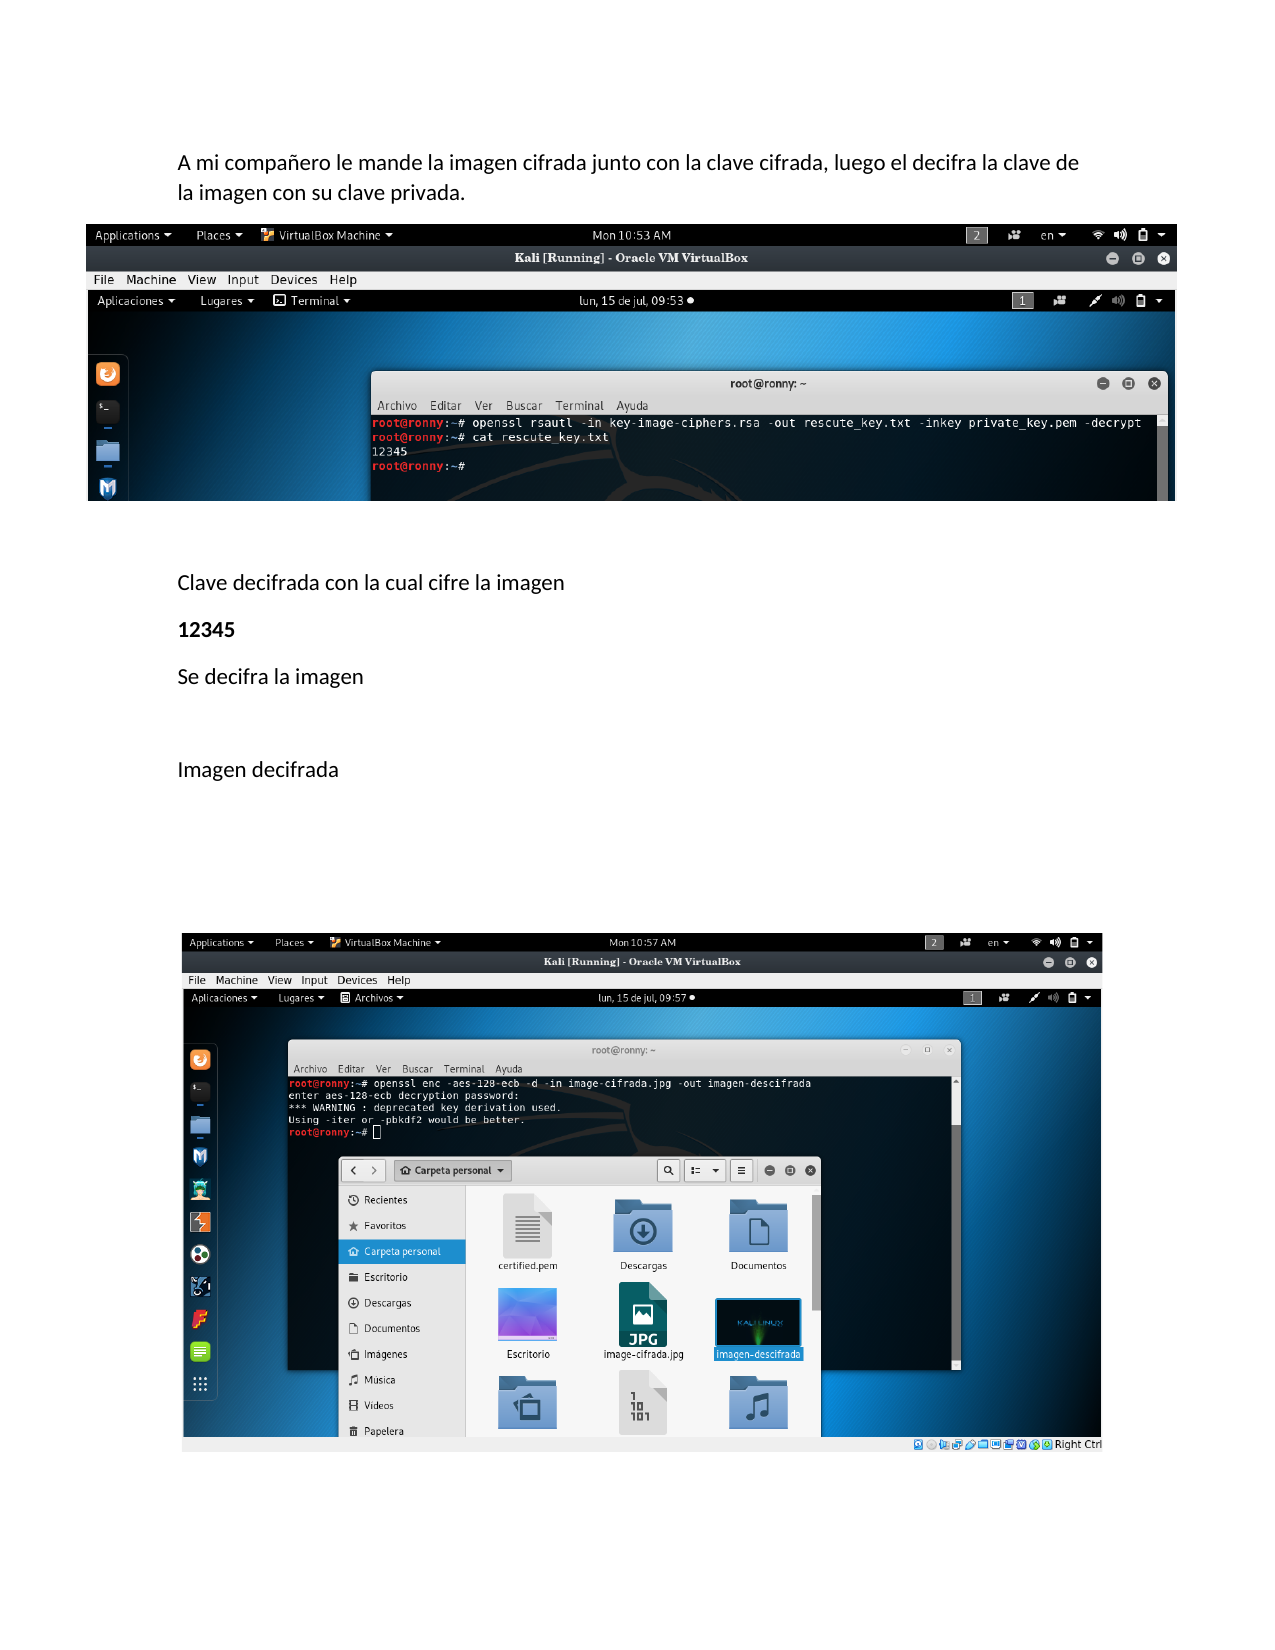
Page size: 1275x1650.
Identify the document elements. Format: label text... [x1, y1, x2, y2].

picture [86, 224, 1156, 501]
text Clave decifrada con la cual cifre la imagen [177, 568, 1098, 596]
text A mi compañero le mande la imagen cifrada junto con la clave cifrada, luego el decifra la clave de la imagen con su clave privada. [177, 148, 1098, 206]
picture [181, 933, 1103, 1452]
text Se decifra la imagen [177, 662, 1098, 690]
text 12345 [177, 615, 1098, 643]
text Imagen decifrada [177, 756, 1098, 783]
